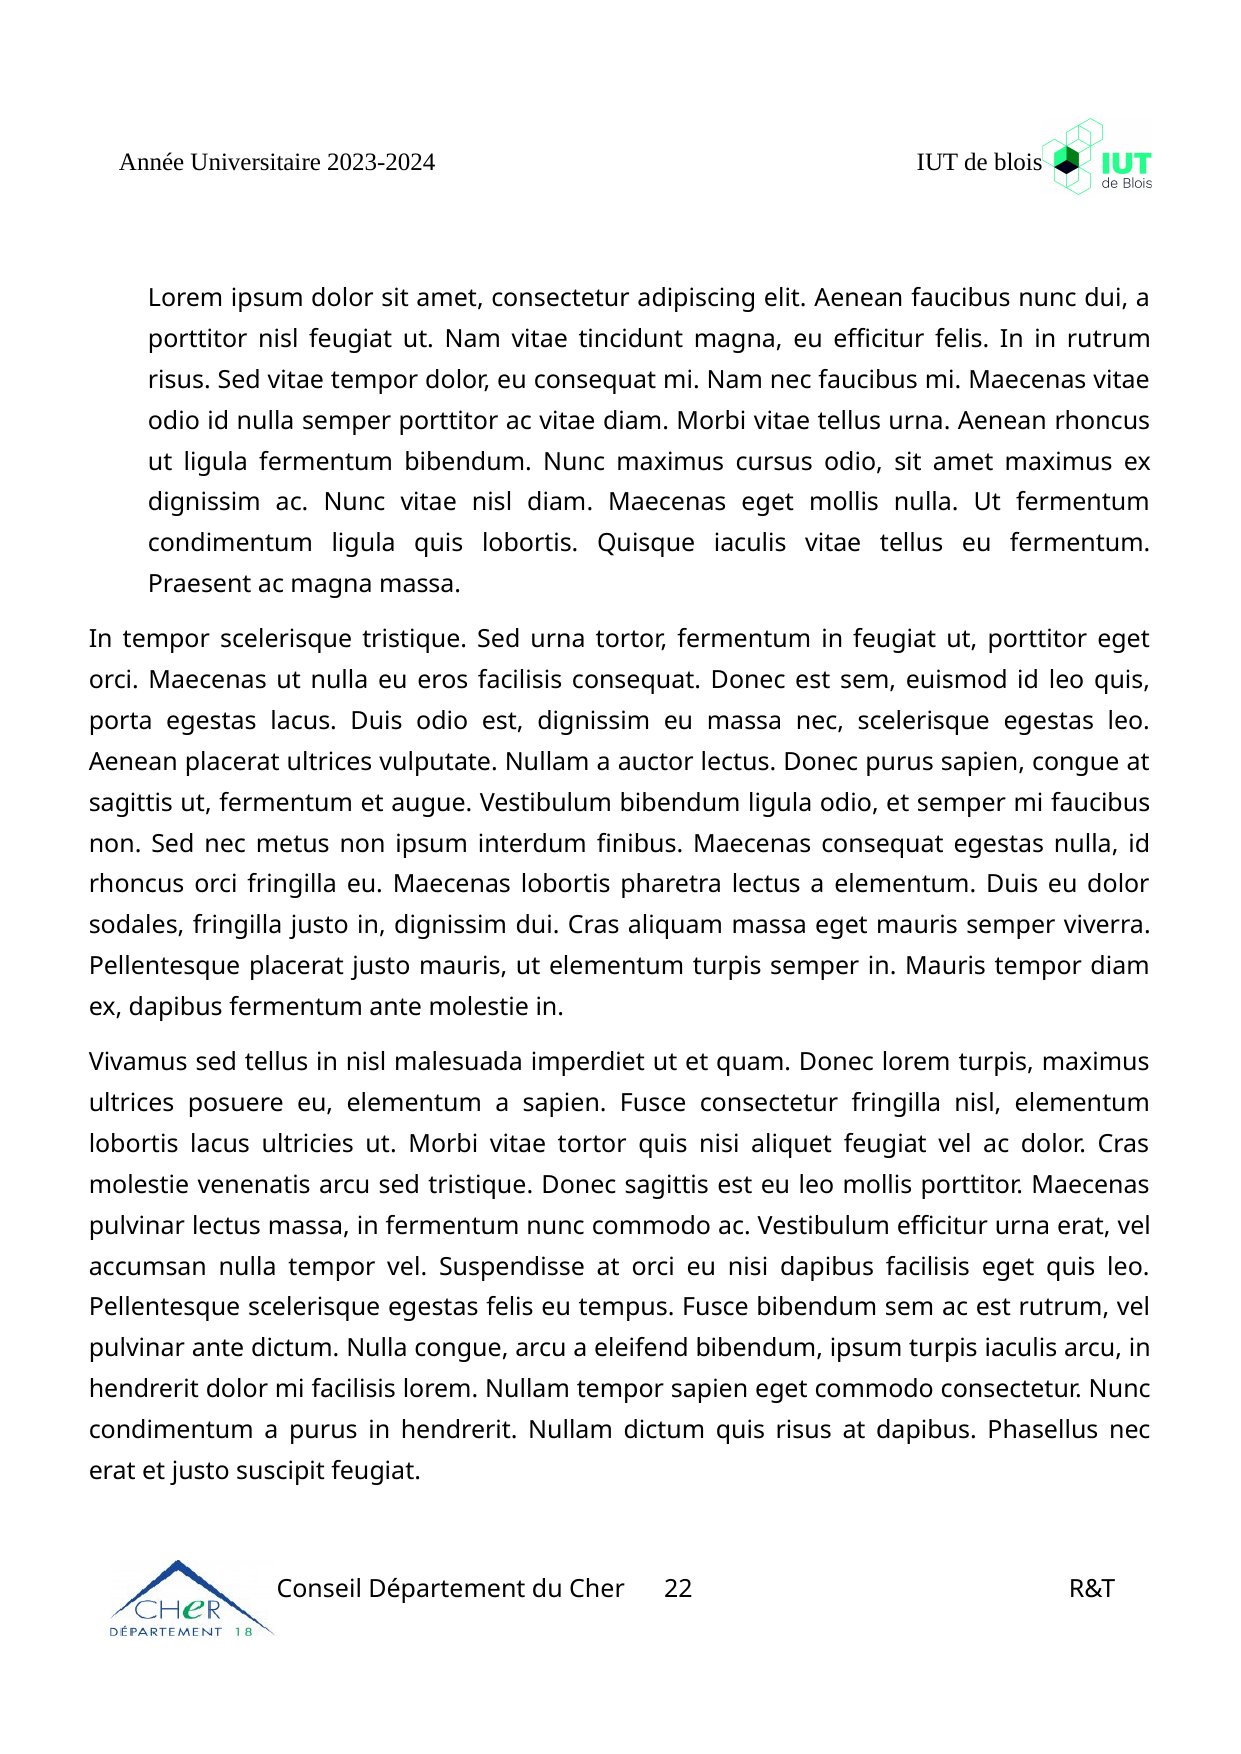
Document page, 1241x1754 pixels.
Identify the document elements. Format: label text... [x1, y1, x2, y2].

text In tempor scelerisque tristique. Sed urna tortor, fermentum in feugiat ut, porttitor eget orci. Maecenas ut nulla eu eros facilisis consequat. Donec est sem, euismod id leo quis, porta egestas lacus. Duis odio est, dignissim eu massa nec, scelerisque egestas leo. Aenean placerat ultrices vulputate. Nullam a auctor lectus. Donec purus sapien, congue at sagittis ut, fermentum et augue. Vestibulum bibendum ligula odio, et semper mi faucibus non. Sed nec metus non ipsum interdum finibus. Maecenas consequat egestas nulla, id rhoncus orci fringilla eu. Maecenas lobortis pharetra lectus a elementum. Duis eu dolor sodales, fringilla justo in, dignissim dui. Cras aliquam massa eget mauris semper viverra. Pellentesque placerat justo mauris, ut elementum turpis semper in. Mauris tempor diam ex, dapibus fermentum ante molestie in. [88, 621, 1152, 1023]
text Lorem ipsum dolor sit amet, consectetur adipiscing elit. Aenean faucibus nunc dui, a porttitor nisl feugiat ut. Nam vitae tincidunt magna, eu efficitur felis. In in rutrum risus. Sed vitae tempor dolor, eu consequat mi. Nam nec faucibus mi. Maecenas vitae odio id nulla semper porttitor ac vitae diam. Morbi vitae tellus urna. Aenean rhoncus ut ligula fermentum bibendum. Nunc maximus cursus odio, sit amet maximus ex dignissim ac. Nunc vitae nisl diam. Maecenas eget mollis nulla. Ut fermentum condimentum ligula quis lobortis. Quisque iaculis vitae tellus eu fermentum. Praesent ac magna massa. [148, 280, 1152, 600]
text Vivamus sed tellus in nisl malesuada imperdiet ut et quam. Donec lorem turpis, maximus ultrices posuere eu, elementum a sapien. Fusce consectetur fringilla nisl, elementum lobortis lacus ultricies ut. Morbi vitae tortor quis nisi aliquet feugiat vel ac dolor. Cras molestie venenatis arcu sed tristique. Donec sagittis est eu leo mollis porttitor. Maecenas pulvinar lectus massa, in fermentum nunc commodo ac. Vestibulum efficitur urna erat, vel accumsan nulla tempor vel. Suspendisse at orci eu nisi dapibus facilisis eget quis leo. Pellentesque scelerisque egestas felis eu tempus. Fusce bibendum sem ac est rutrum, vel pulvinar ante dictum. Nulla congue, arcu a eleifend bibendum, ipsum turpis iaculis arcu, in hendrerit dolor mi facilisis lorem. Nullam tempor sapien eget commodo consectetur. Nunc condimentum a purus in hendrerit. Nullam dictum quis risus at dapibus. Phasellus nec erat et justo suscipit feugiat. [88, 1044, 1152, 1486]
picture [1042, 118, 1152, 195]
picture [110, 1560, 277, 1636]
